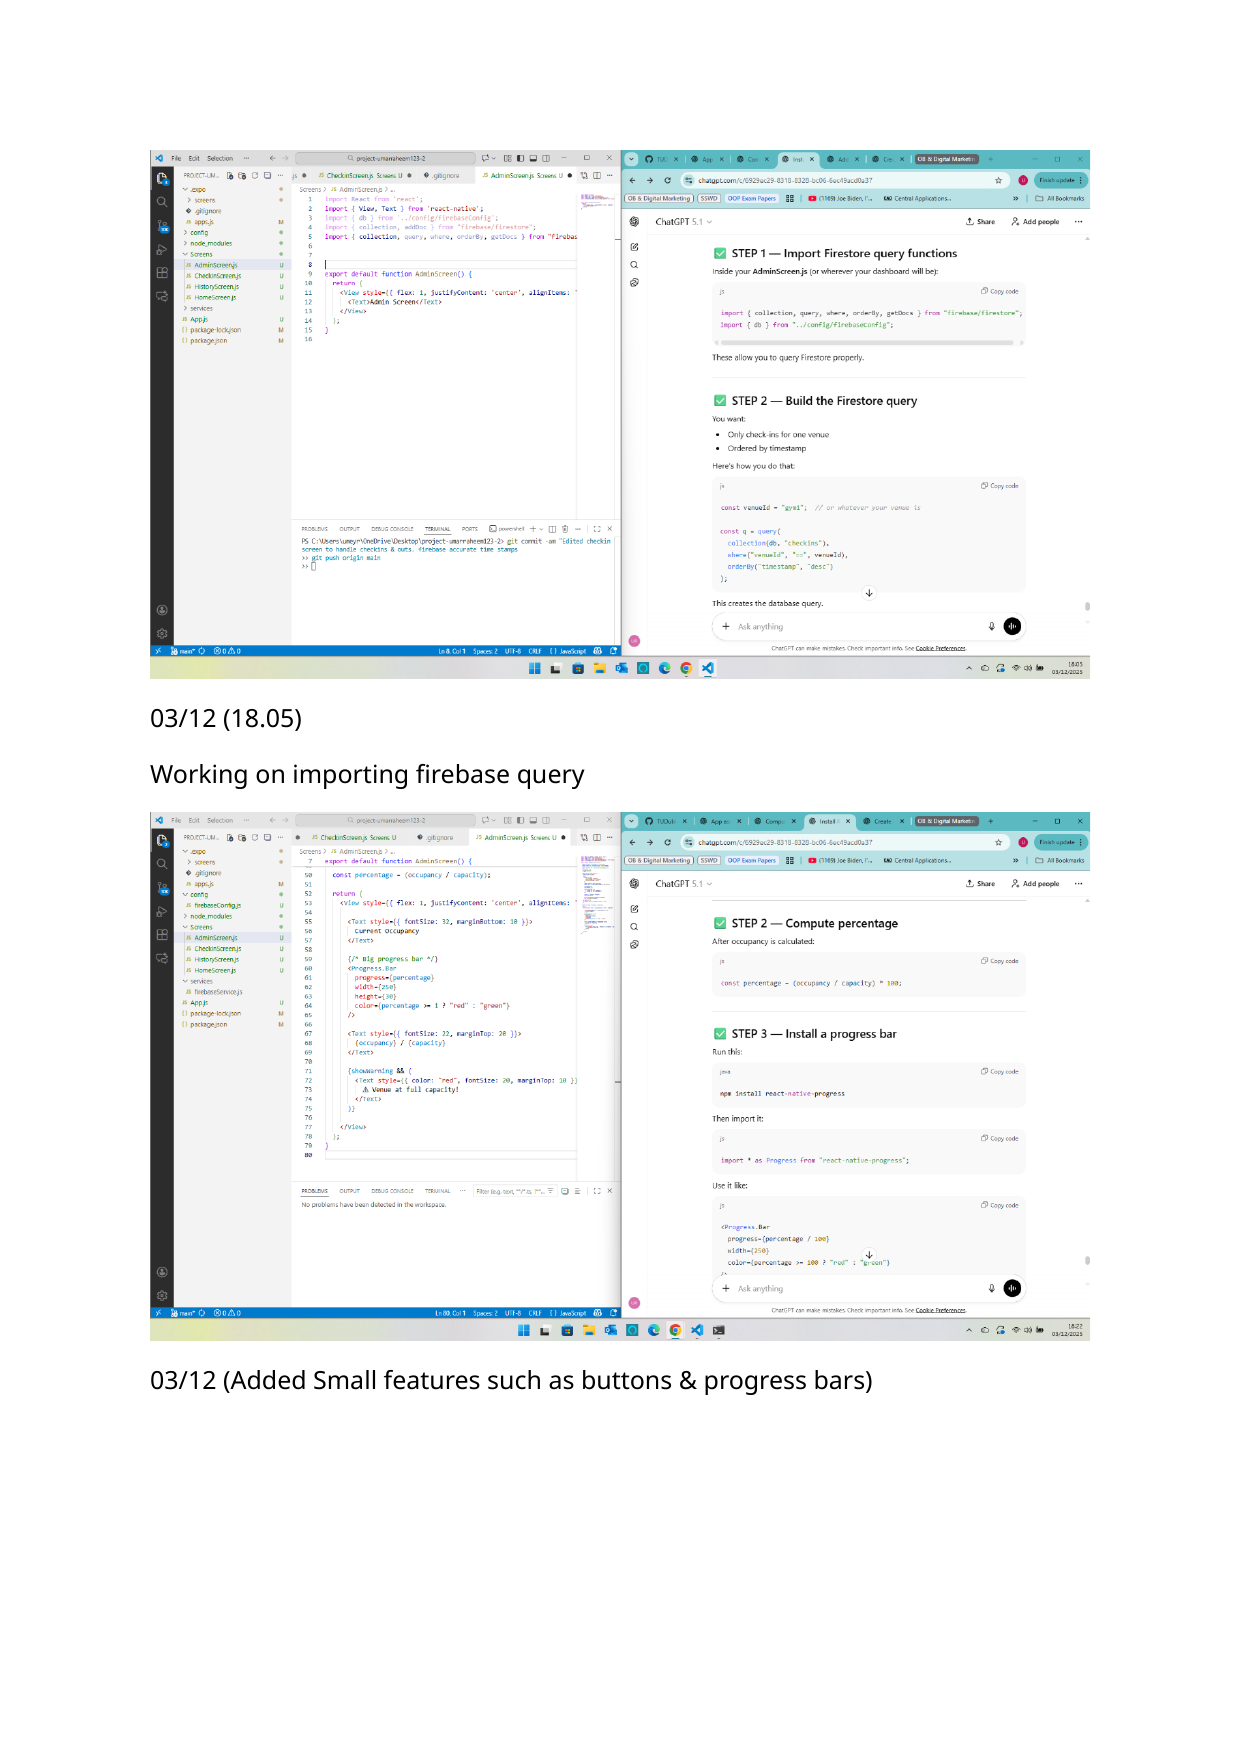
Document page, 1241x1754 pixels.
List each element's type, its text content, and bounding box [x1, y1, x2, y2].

text 03/12 (18.05) [150, 700, 1090, 734]
text 03/12 (Added Small features such as buttons & progress bars) [150, 1362, 1090, 1397]
text Working on importing firebase query [150, 756, 1090, 790]
